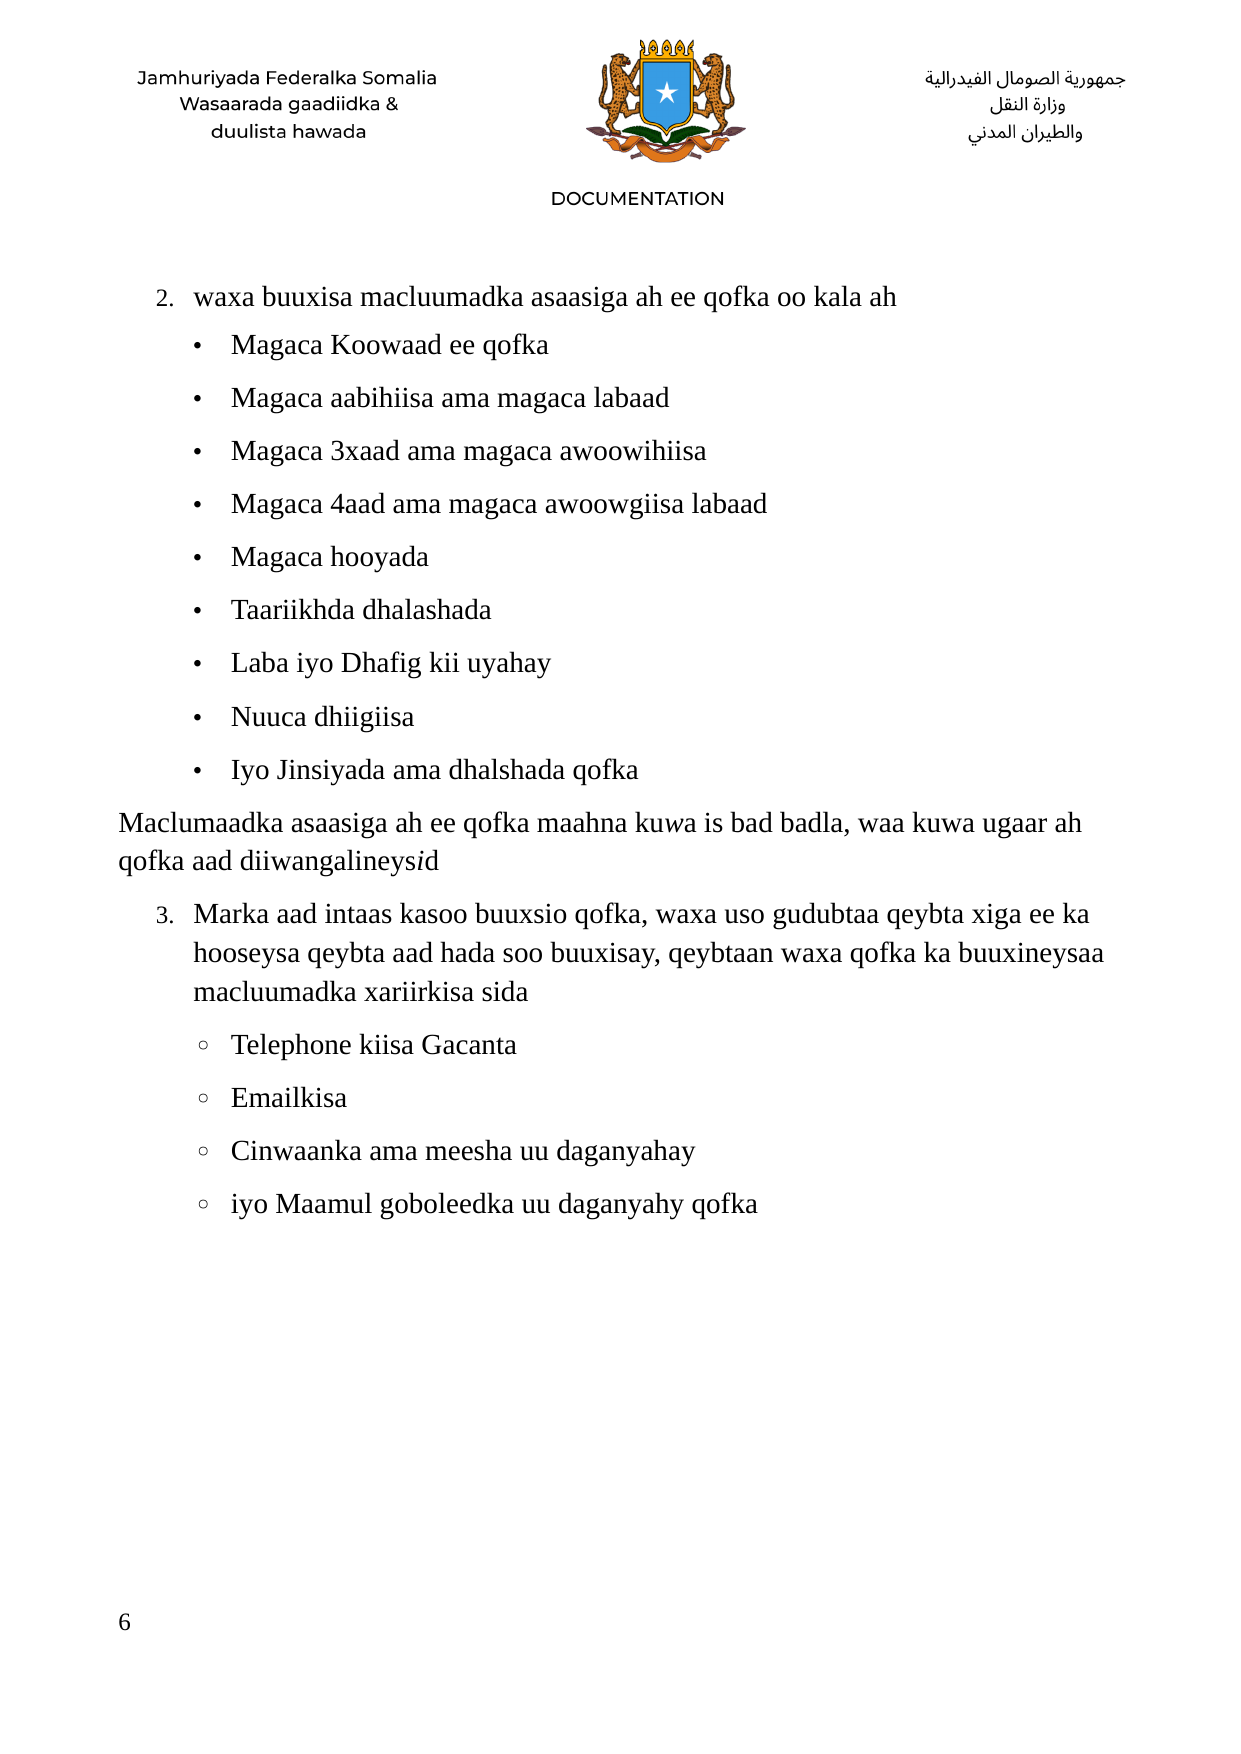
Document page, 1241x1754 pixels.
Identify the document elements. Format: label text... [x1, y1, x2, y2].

list Telephone kiisa Gacanta [193, 1027, 1122, 1060]
list Laba iyo Dhafig kii uyahay [193, 646, 1122, 679]
list Magaca 3xaad ama magaca awoowihiisa [193, 433, 1122, 467]
list Marka aad intaas kasoo buuxsio qofka, waxa uso gudubtaa qeybta xiga ee ka hooseysa qeybta aad hada soo buuxisay, qeybtaan waxa qofka ka buuxineysaa macluumadka xariirkisa sida [156, 897, 1122, 1007]
list Magaca hooyada [193, 539, 1122, 573]
list Nuuca dhiigiisa [193, 699, 1122, 732]
list Magaca Koowaad ee qofka [193, 327, 1122, 360]
text Maclumaadka asaasiga ah ee qofka maahna kuwa is bad badla, waa kuwa ugaar ah qofka aad diiwangalineysid [118, 805, 1122, 877]
picture [118, 19, 1157, 228]
list Cinwaanka ama meesha uu daganyahay [193, 1133, 1122, 1167]
list waxa buuxisa macluumadka asaasiga ah ee qofka oo kala ah [156, 279, 1122, 313]
list Magaca aabihiisa ama magaca labaad [193, 380, 1122, 413]
list iyo Maamul goboleedka uu daganyahy qofka [193, 1186, 1122, 1220]
list Iyo Jinsiyada ama dhalshada qofka [193, 752, 1122, 785]
list Magaca 4aad ama magaca awoowgiisa labaad [193, 486, 1122, 520]
list Emailkisa [193, 1080, 1122, 1113]
list Taariikhda dhalashada [193, 592, 1122, 626]
